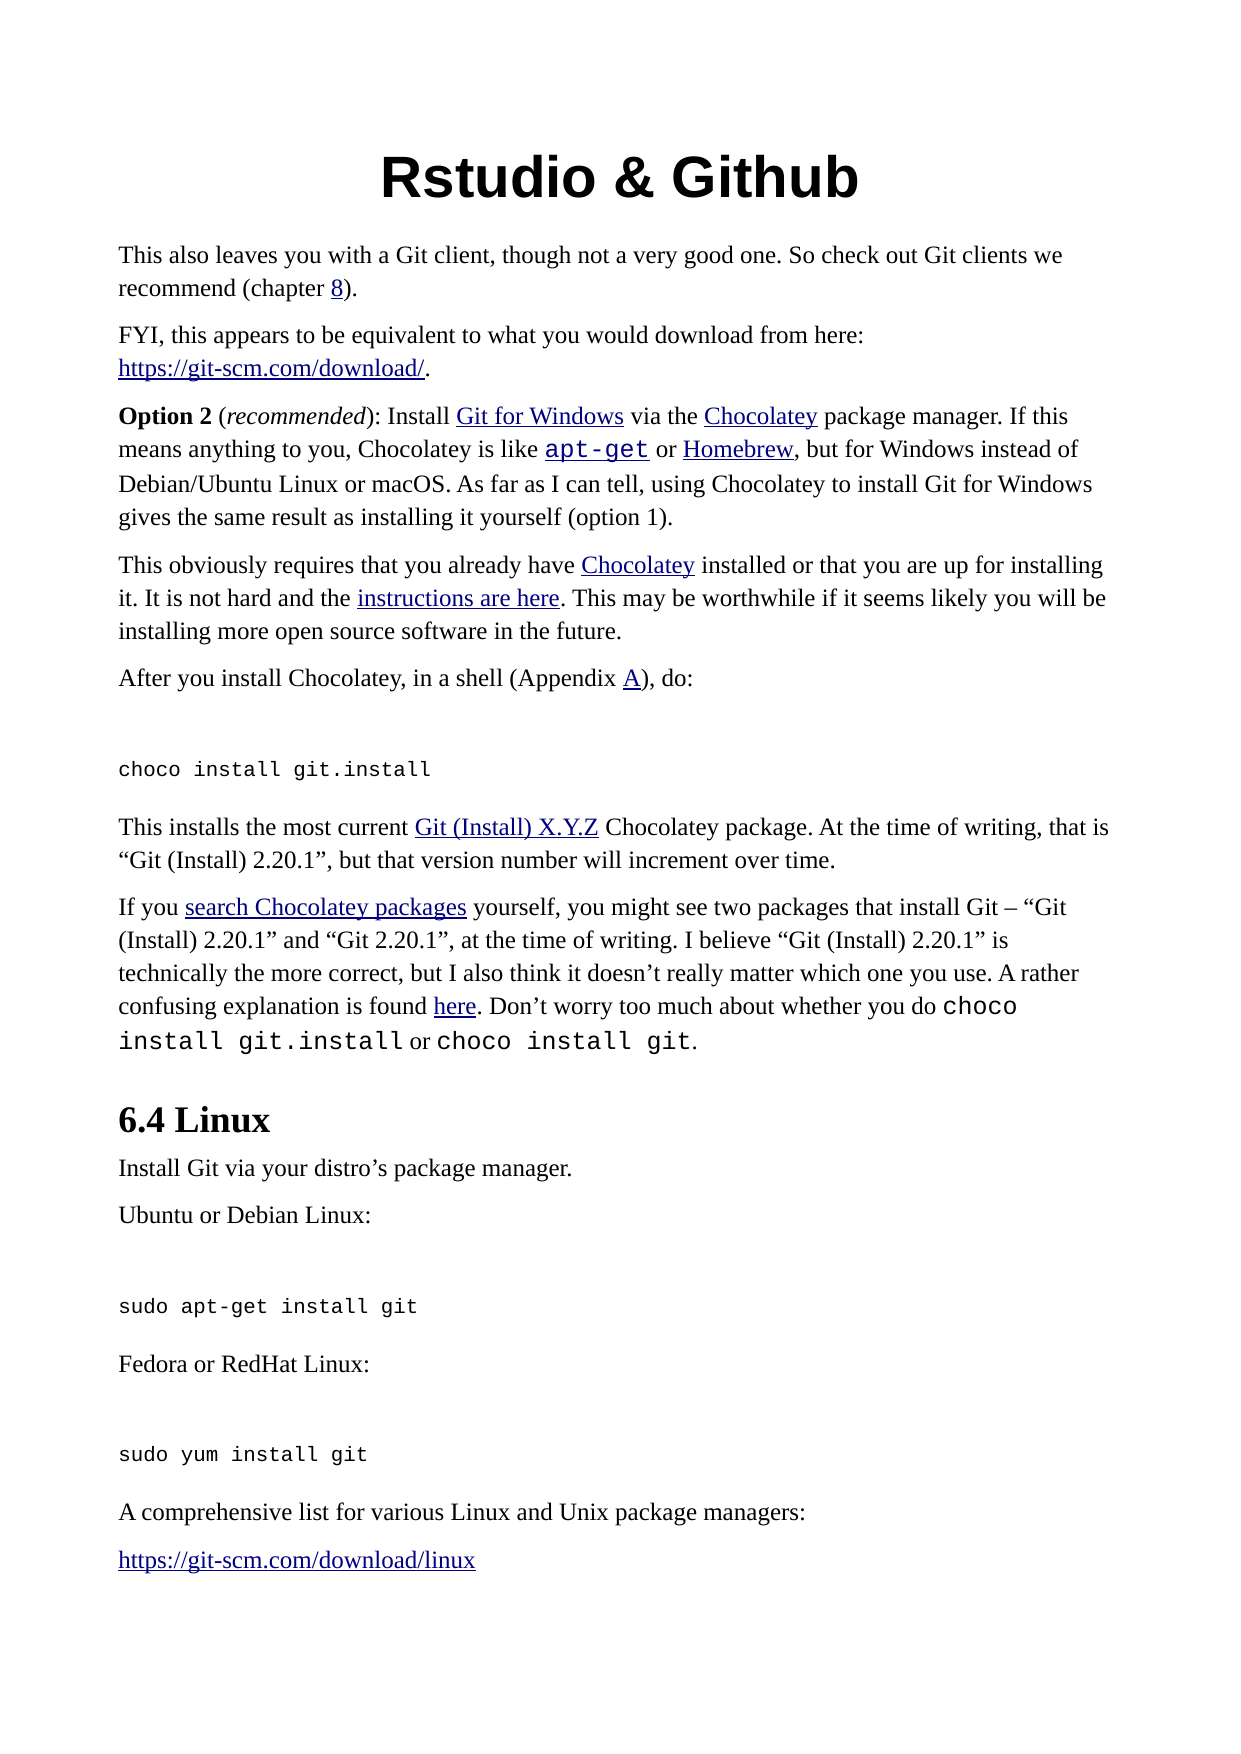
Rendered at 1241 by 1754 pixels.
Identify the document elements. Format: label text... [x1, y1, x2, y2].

text Install Git via your distro’s package manager. [118, 1153, 1122, 1182]
text choco install git.install [118, 758, 1122, 782]
text Fedora or RedHat Linux: [118, 1349, 1122, 1378]
text sudo yum install git [118, 1444, 1122, 1468]
text Ubuntu or Debian Linux: [118, 1201, 1122, 1229]
text This installs the most current Git (Install) X.Y.Z Chocolatey package. At the time of writing, that is “Git (Install) 2.20.1”, but that version number will increment over time. [118, 812, 1122, 873]
text A comprehensive list for various Linux and Unix package managers: [118, 1497, 1122, 1526]
text Option 2 (recommended): Install Git for Windows via the Chocolatey package manager. If this means anything to you, Chocolatey is like apt-get or Homebrew, but for Windows instead of Debian/Ubuntu Linux or macOS. As far as I can tell, using Chocolatey to install Git for Windows gives the same result as installing it yourself (option 1). [118, 401, 1122, 531]
text https://git-scm.com/download/linux [118, 1545, 1122, 1573]
text This also leaves you with a Git client, though not a very good one. So check out Git clients we recommend (chapter 8). [118, 240, 1122, 301]
text If you search Chocolatey packages yourself, you might see two packages that install Git – “Git (Install) 2.20.1” and “Git 2.20.1”, at the time of writing. I believe “Git (Install) 2.20.1” is technically the more correct, but I also think it doesn’t really matter which one you use. A rather confusing explanation is found here. Don’t worry too much about whether you do choco install git.install or choco install git. [118, 892, 1122, 1057]
text FYI, this appears to be equivalent to what you would download from here: https://git-scm.com/download/. [118, 320, 1122, 382]
text This obviously requires that you already have Chocolatey installed or that you are up for installing it. It is not hard and the instructions are here. This may be worthwhile if it seems likely you will be installing more open source software in the future. [118, 550, 1122, 644]
text After you install Chocolatey, in a shell (Appendix A), do: [118, 663, 1122, 692]
subtitle 6.4 Linux [118, 1097, 1122, 1140]
text sudo apt-get install git [118, 1296, 1122, 1319]
